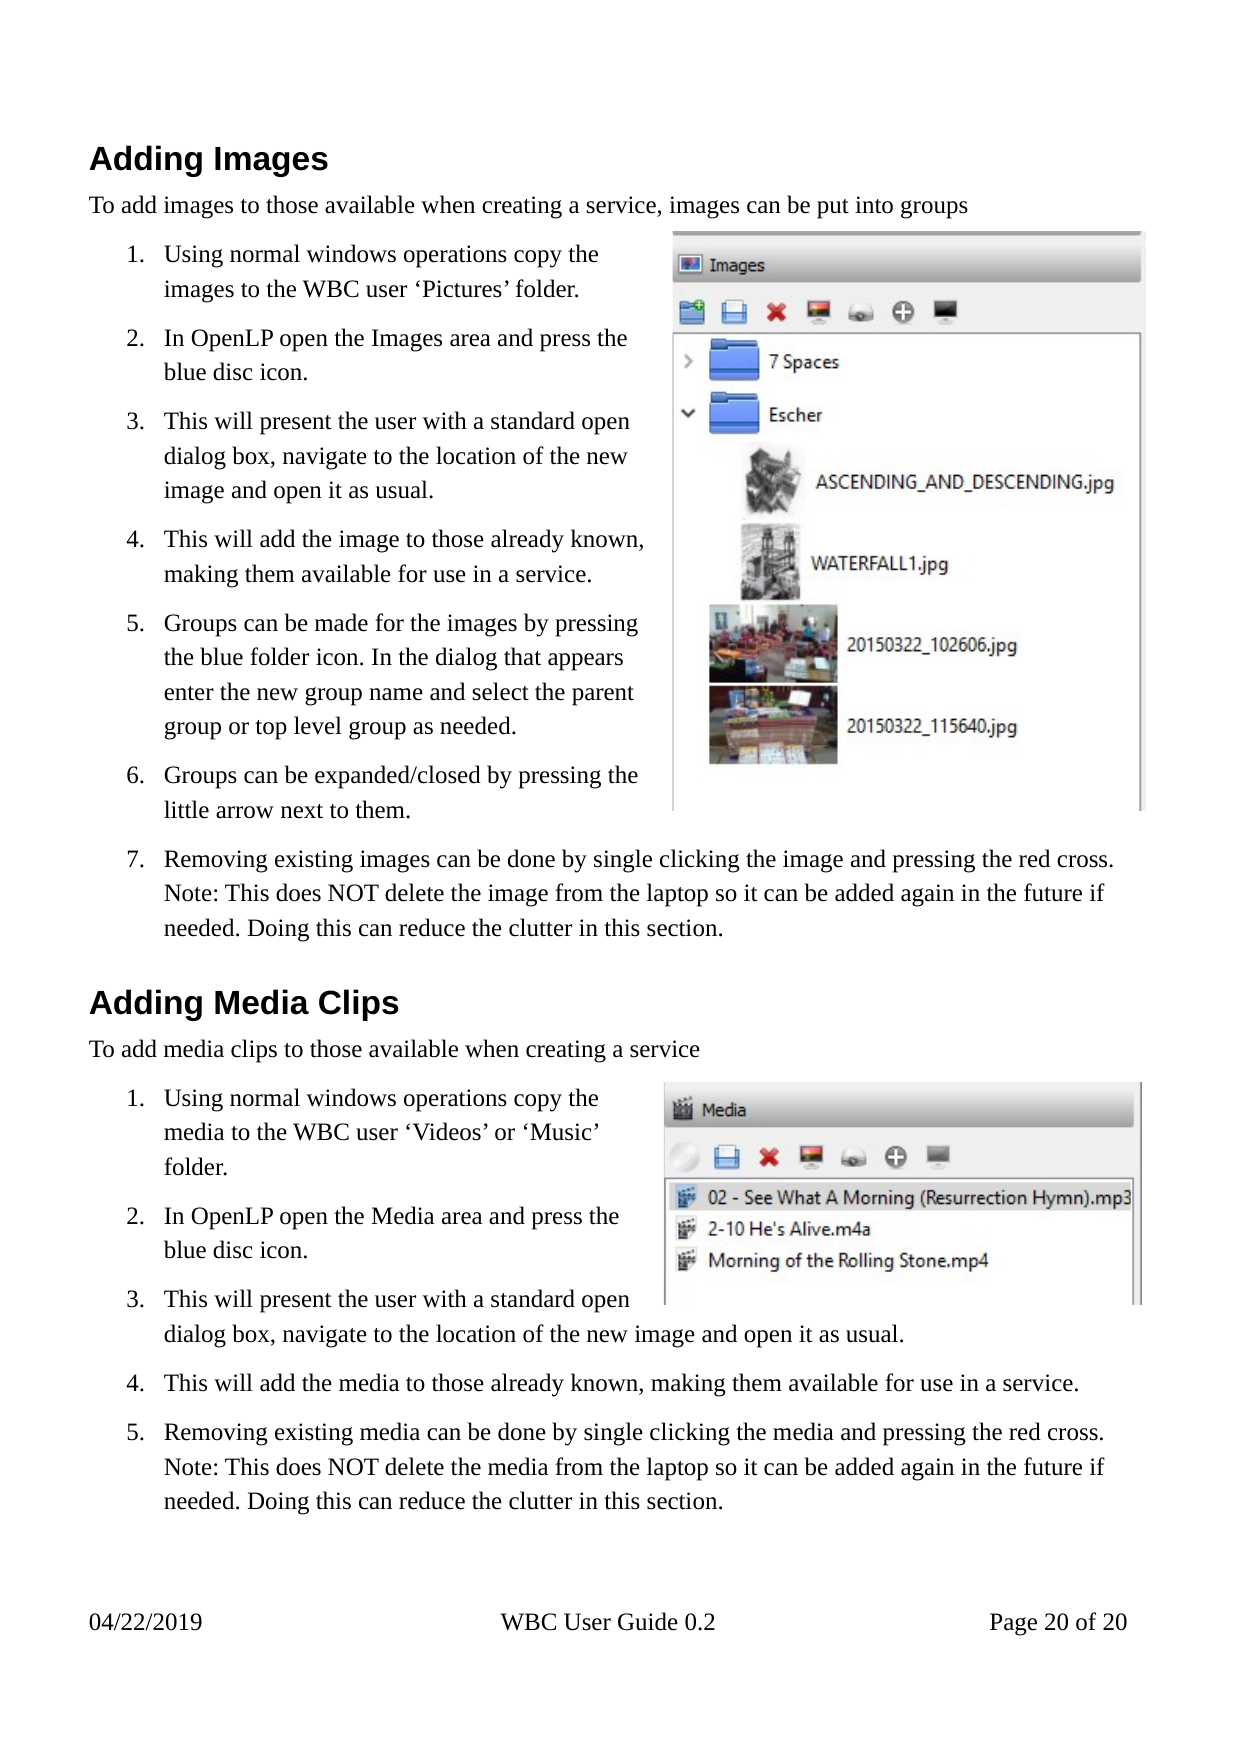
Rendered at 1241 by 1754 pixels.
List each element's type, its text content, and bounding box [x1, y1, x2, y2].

picture [672, 231, 1146, 811]
subtitle Adding Images [88, 139, 1152, 178]
list This will add the media to those already known, making them available for use in a service. [126, 1368, 1152, 1397]
text To add images to those available when creating a service, images can be put into groups [88, 190, 1152, 219]
list Using normal windows operations copy the images to the WBC user ‘Pictures’ folder. [126, 239, 672, 302]
list Groups can be expanded/closed by pressing the little arrow next to them. [126, 760, 1152, 823]
list In OpenLP open the Media area and press the blue disc icon. [126, 1201, 663, 1264]
list Removing existing images can be done by single clicking the image and pressing the red cross. Note: This does NOT delete the image from the laptop so it can be added again in the future if needed. Doing this can reduce the clutter in this section. [126, 844, 1152, 942]
picture [663, 1082, 1142, 1305]
subtitle Adding Media Clips [88, 983, 1152, 1021]
list Groups can be made for the images by pressing the blue folder icon. In the dialog that appears enter the new group name and select the parent group or top level group as needed. [126, 608, 672, 740]
list In OpenLP open the Images area and press the blue disc icon. [126, 323, 672, 386]
list Removing existing media can be done by single clicking the media and pressing the red cross. Note: This does NOT delete the media from the laptop so it can be added again in the future if needed. Doing this can reduce the clutter in this section. [126, 1417, 1152, 1515]
list This will present the user with a standard open dialog box, navigate to the location of the new image and open it as usual. [126, 1284, 1152, 1348]
list Using normal windows operations copy the media to the WBC user ‘Videos’ or ‘Music’ folder. [126, 1083, 663, 1181]
text To add media clips to those available when creating a service [88, 1034, 1152, 1063]
list This will add the image to those already known, making them available for use in a service. [126, 524, 672, 587]
list This will present the user with a standard open dialog box, navigate to the location of the new image and open it as usual. [126, 406, 672, 504]
